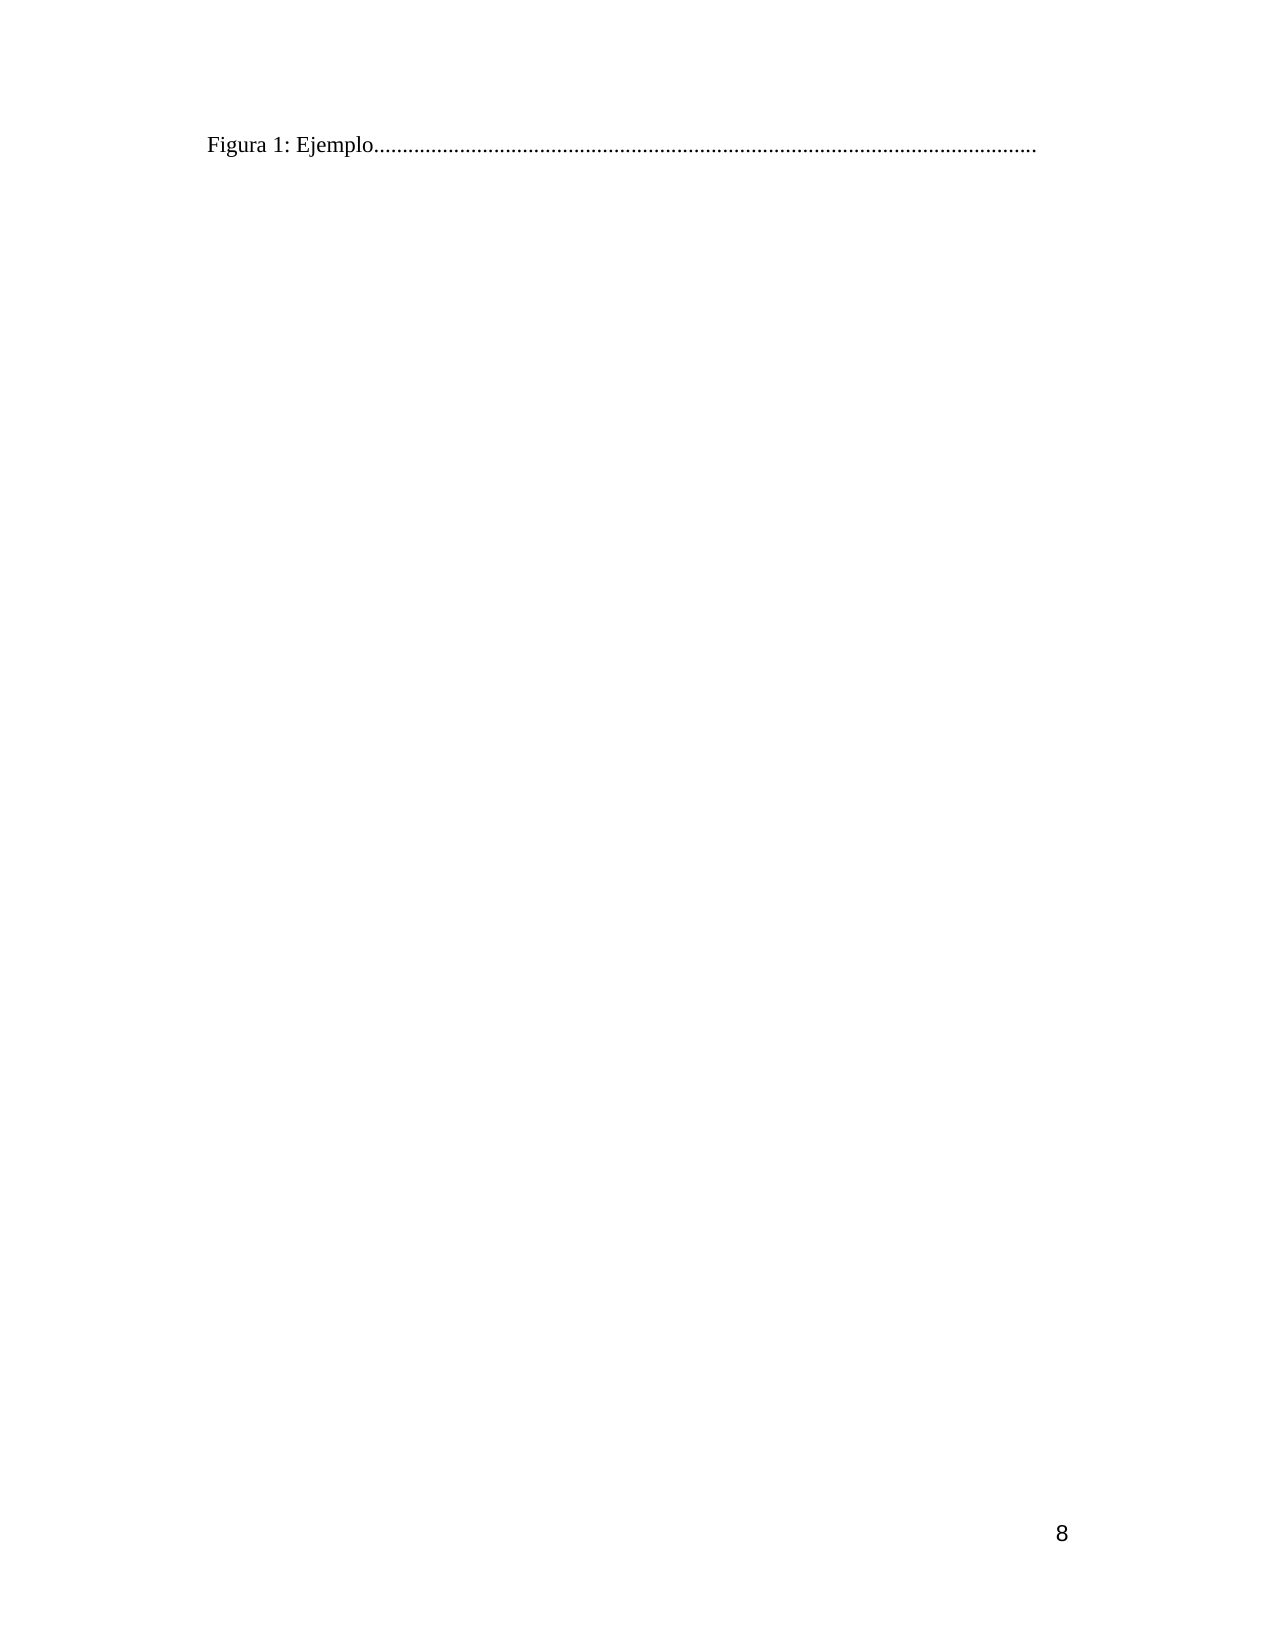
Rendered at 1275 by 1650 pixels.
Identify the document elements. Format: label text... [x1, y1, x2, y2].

text Figura 1: Ejemplo.................................................................................................................... [207, 132, 1068, 158]
